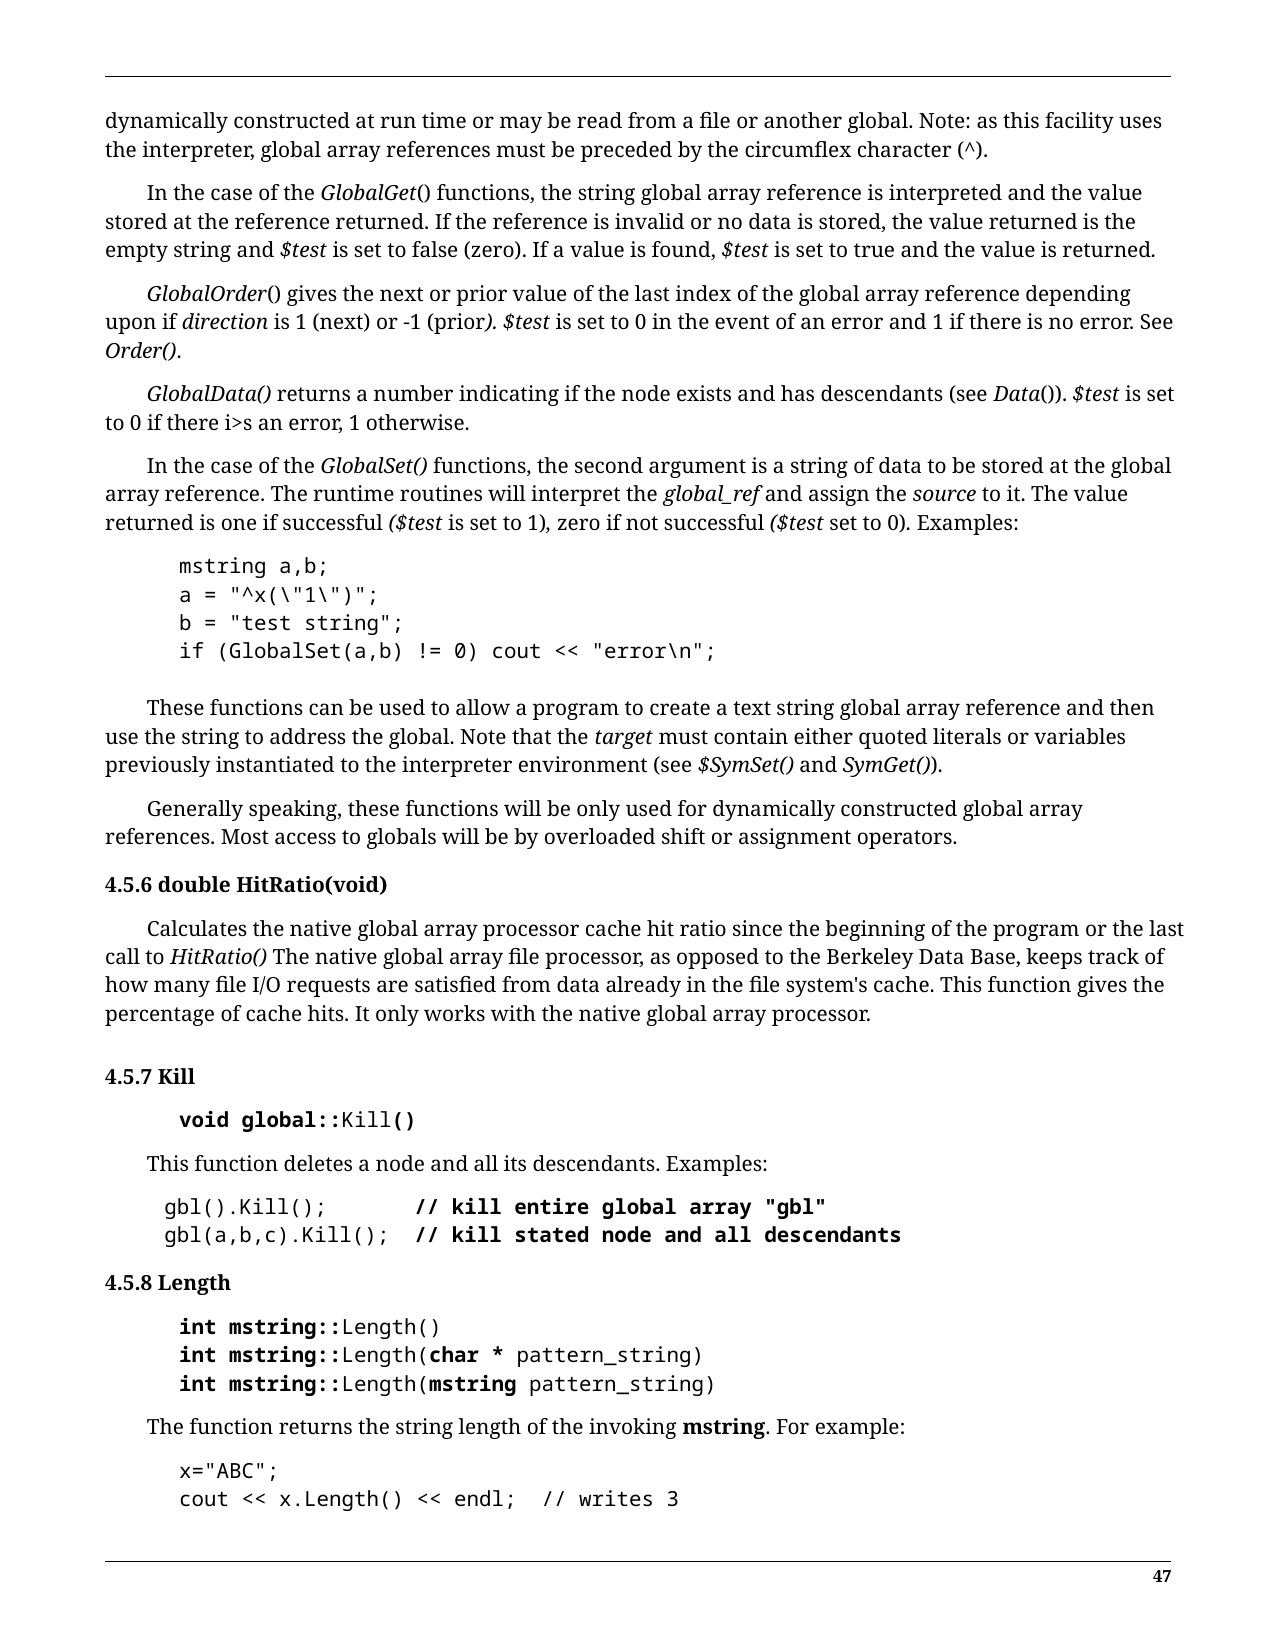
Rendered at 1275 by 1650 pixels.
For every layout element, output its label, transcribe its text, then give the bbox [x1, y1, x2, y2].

text These functions can be used to allow a program to create a text string global array reference and then use the string to address the global. Note that the target must contain either quoted literals or variables previously instantiated to the interpreter environment (see $SymSet() and SymGet()). [105, 693, 1186, 779]
text Calculates the native global array processor cache hit ratio since the beginning of the program or the last call to HitRatio() The native global array file processor, as opposed to the Berkeley Data Base, keeps track of how many file I/O requests are satisfied from data already in the file system's cache. This function gives the percentage of cache hits. It only works with the native global array processor. [105, 914, 1186, 1027]
text mstring a,b; [179, 551, 1186, 580]
text void global::Kill() [179, 1105, 1186, 1134]
subtitle Kill [105, 1062, 1186, 1090]
text a = "^x(\"1\")"; [179, 580, 1186, 608]
text This function deletes a node and all its descendants. Examples: [105, 1149, 1186, 1177]
text In the case of the GlobalSet() functions, the second argument is a string of data to be stored at the global array reference. The runtime routines will interpret the global_ref and assign the source to it. The value returned is one if successful ($test is set to 1), zero if not successful ($test set to 0). Examples: [105, 451, 1186, 536]
text Generally speaking, these functions will be only used for dynamically constructed global array references. Most access to globals will be by overloaded shift or assignment operators. [105, 794, 1186, 851]
text GlobalOrder() gives the next or prior value of the last index of the global array reference depending upon if direction is 1 (next) or -1 (prior). $test is set to 0 in the event of an error and 1 if there is no error. See Order(). [105, 279, 1186, 364]
text dynamically constructed at run time or may be read from a file or another global. Note: as this facility uses the interpreter, global array references must be preceded by the circumflex character (^). [105, 107, 1186, 163]
text int mstring::Length() int mstring::Length(char * pattern_string) int mstring::Length(mstring pattern_string) [179, 1312, 1186, 1397]
text In the case of the GlobalGet() functions, the string global array reference is interpreted and the value stored at the reference returned. If the reference is invalid or no data is stored, the value returned is the empty string and $test is set to false (zero). If a value is found, $test is set to true and the value is returned. [105, 178, 1186, 264]
text x="ABC"; [179, 1456, 1186, 1484]
text gbl(a,b,c).Kill(); // kill stated node and all descendants [164, 1221, 1127, 1249]
text if (GlobalSet(a,b) != 0) cout << "error\n"; [179, 637, 1186, 665]
text gbl().Kill(); // kill entire global array "gbl" [164, 1192, 1127, 1221]
text The function returns the string length of the invoking mstring. For example: [105, 1412, 1186, 1441]
subtitle double HitRatio(void) [105, 870, 1186, 899]
text b = "test string"; [179, 608, 1186, 637]
subtitle Length [105, 1268, 1186, 1297]
text GlobalData() returns a number indicating if the node exists and has descendants (see Data()). $test is set to 0 if there i>s an error, 1 otherwise. [105, 379, 1186, 436]
text cout << x.Length() << endl; // writes 3 [179, 1484, 1186, 1513]
